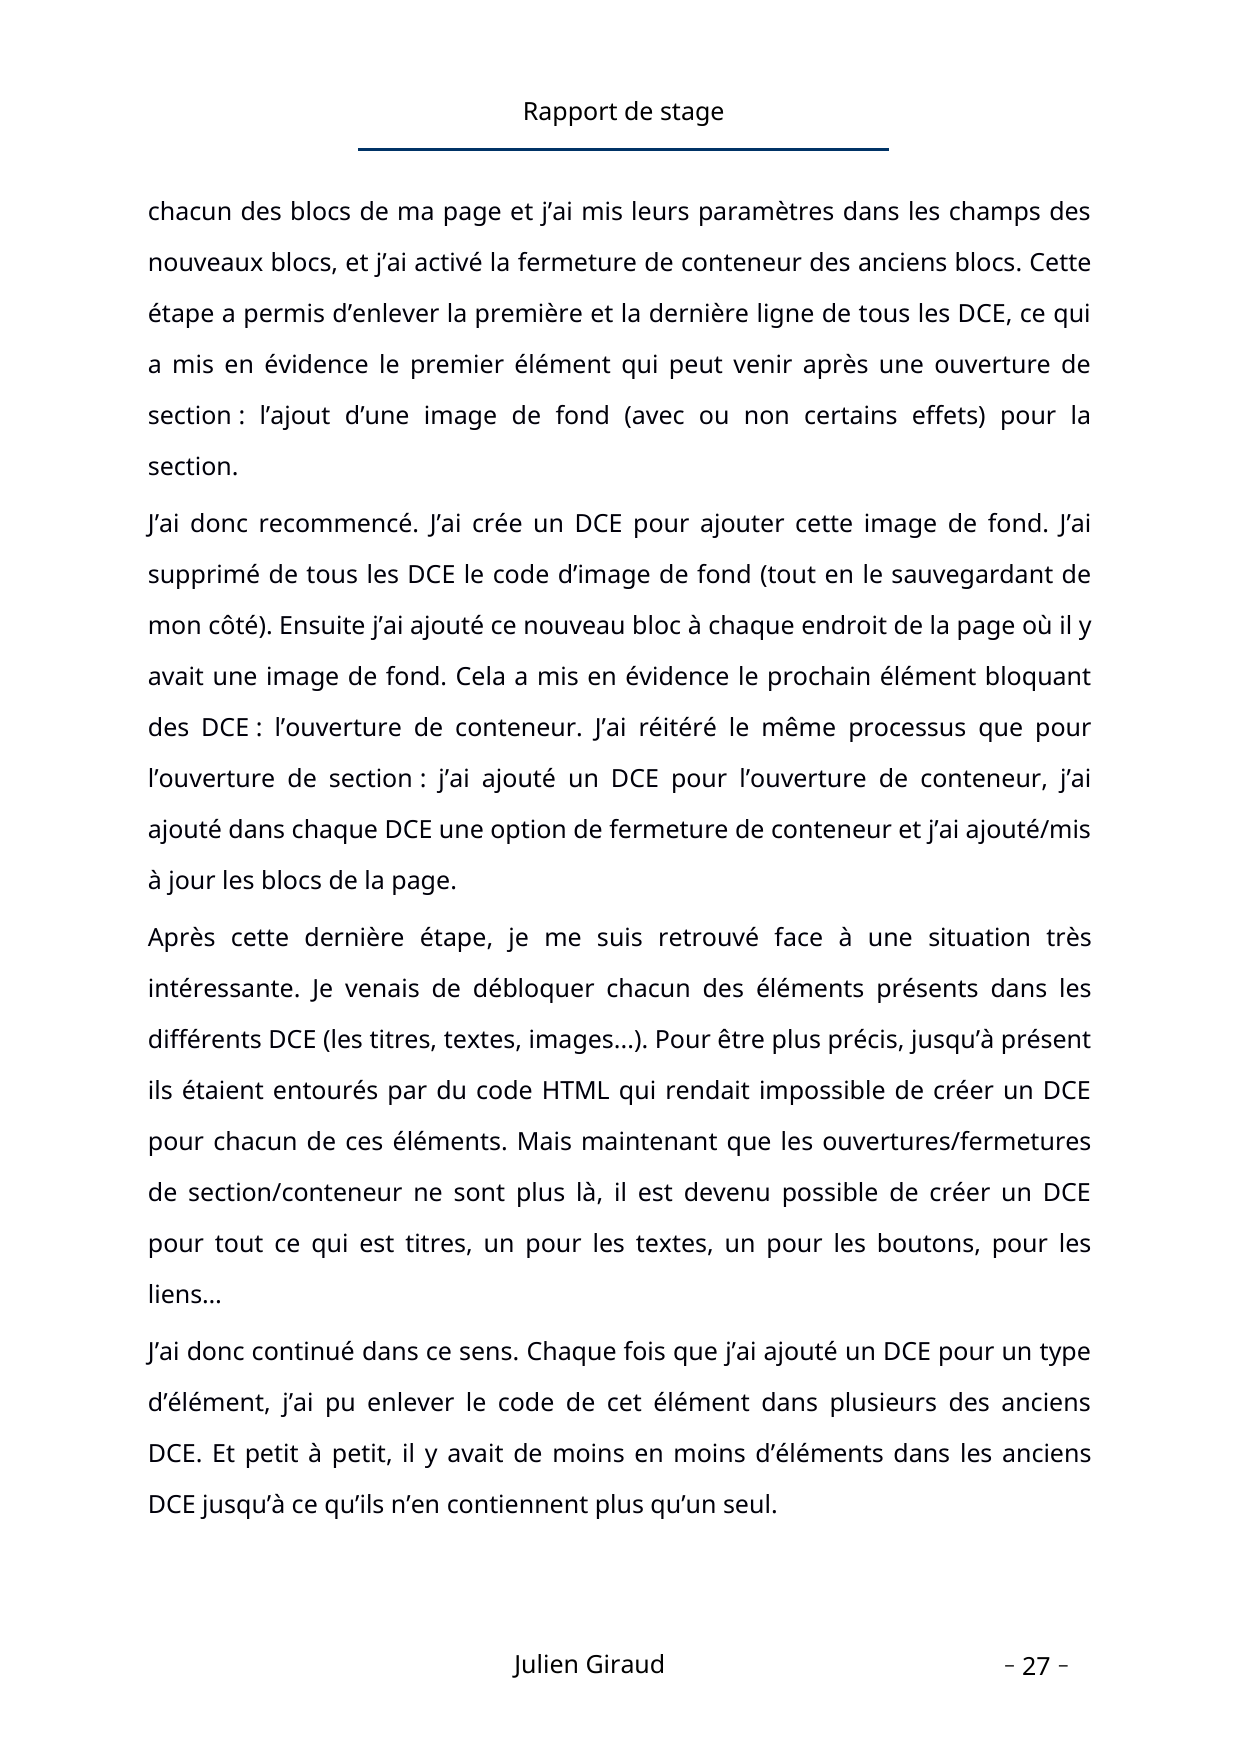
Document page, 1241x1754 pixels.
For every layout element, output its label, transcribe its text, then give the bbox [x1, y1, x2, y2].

text chacun des blocs de ma page et j’ai mis leurs paramètres dans les champs des nouveaux blocs, et j’ai activé la fermeture de conteneur des anciens blocs. Cette étape a permis d’enlever la première et la dernière ligne de tous les DCE, ce qui a mis en évidence le premier élément qui peut venir après une ouverture de section : l’ajout d’une image de fond (avec ou non certains effets) pour la section. [148, 193, 1093, 482]
text J’ai donc continué dans ce sens. Chaque fois que j’ai ajouté un DCE pour un type d’élément, j’ai pu enlever le code de cet élément dans plusieurs des anciens DCE. Et petit à petit, il y avait de moins en moins d’éléments dans les anciens DCE jusqu’à ce qu’ils n’en contiennent plus qu’un seul. [148, 1333, 1093, 1521]
text Après cette dernière étape, je me suis retrouvé face à une situation très intéressante. Je venais de débloquer chacun des éléments présents dans les différents DCE (les titres, textes, images...). Pour être plus précis, jusqu’à présent ils étaient entourés par du code HTML qui rendait impossible de créer un DCE pour chacun de ces éléments. Mais maintenant que les ouvertures/fermetures de section/conteneur ne sont plus là, il est devenu possible de créer un DCE pour tout ce qui est titres, un pour les textes, un pour les boutons, pour les liens… [148, 919, 1093, 1311]
text J’ai donc recommencé. J’ai crée un DCE pour ajouter cette image de fond. J’ai supprimé de tous les DCE le code d’image de fond (tout en le sauvegardant de mon côté). Ensuite j’ai ajouté ce nouveau bloc à chaque endroit de la page où il y avait une image de fond. Cela a mis en évidence le prochain élément bloquant des DCE : l’ouverture de conteneur. J’ai réitéré le même processus que pour l’ouverture de section : j’ai ajouté un DCE pour l’ouverture de conteneur, j’ai ajouté dans chaque DCE une option de fermeture de conteneur et j’ai ajouté/mis à jour les blocs de la page. [148, 505, 1093, 897]
